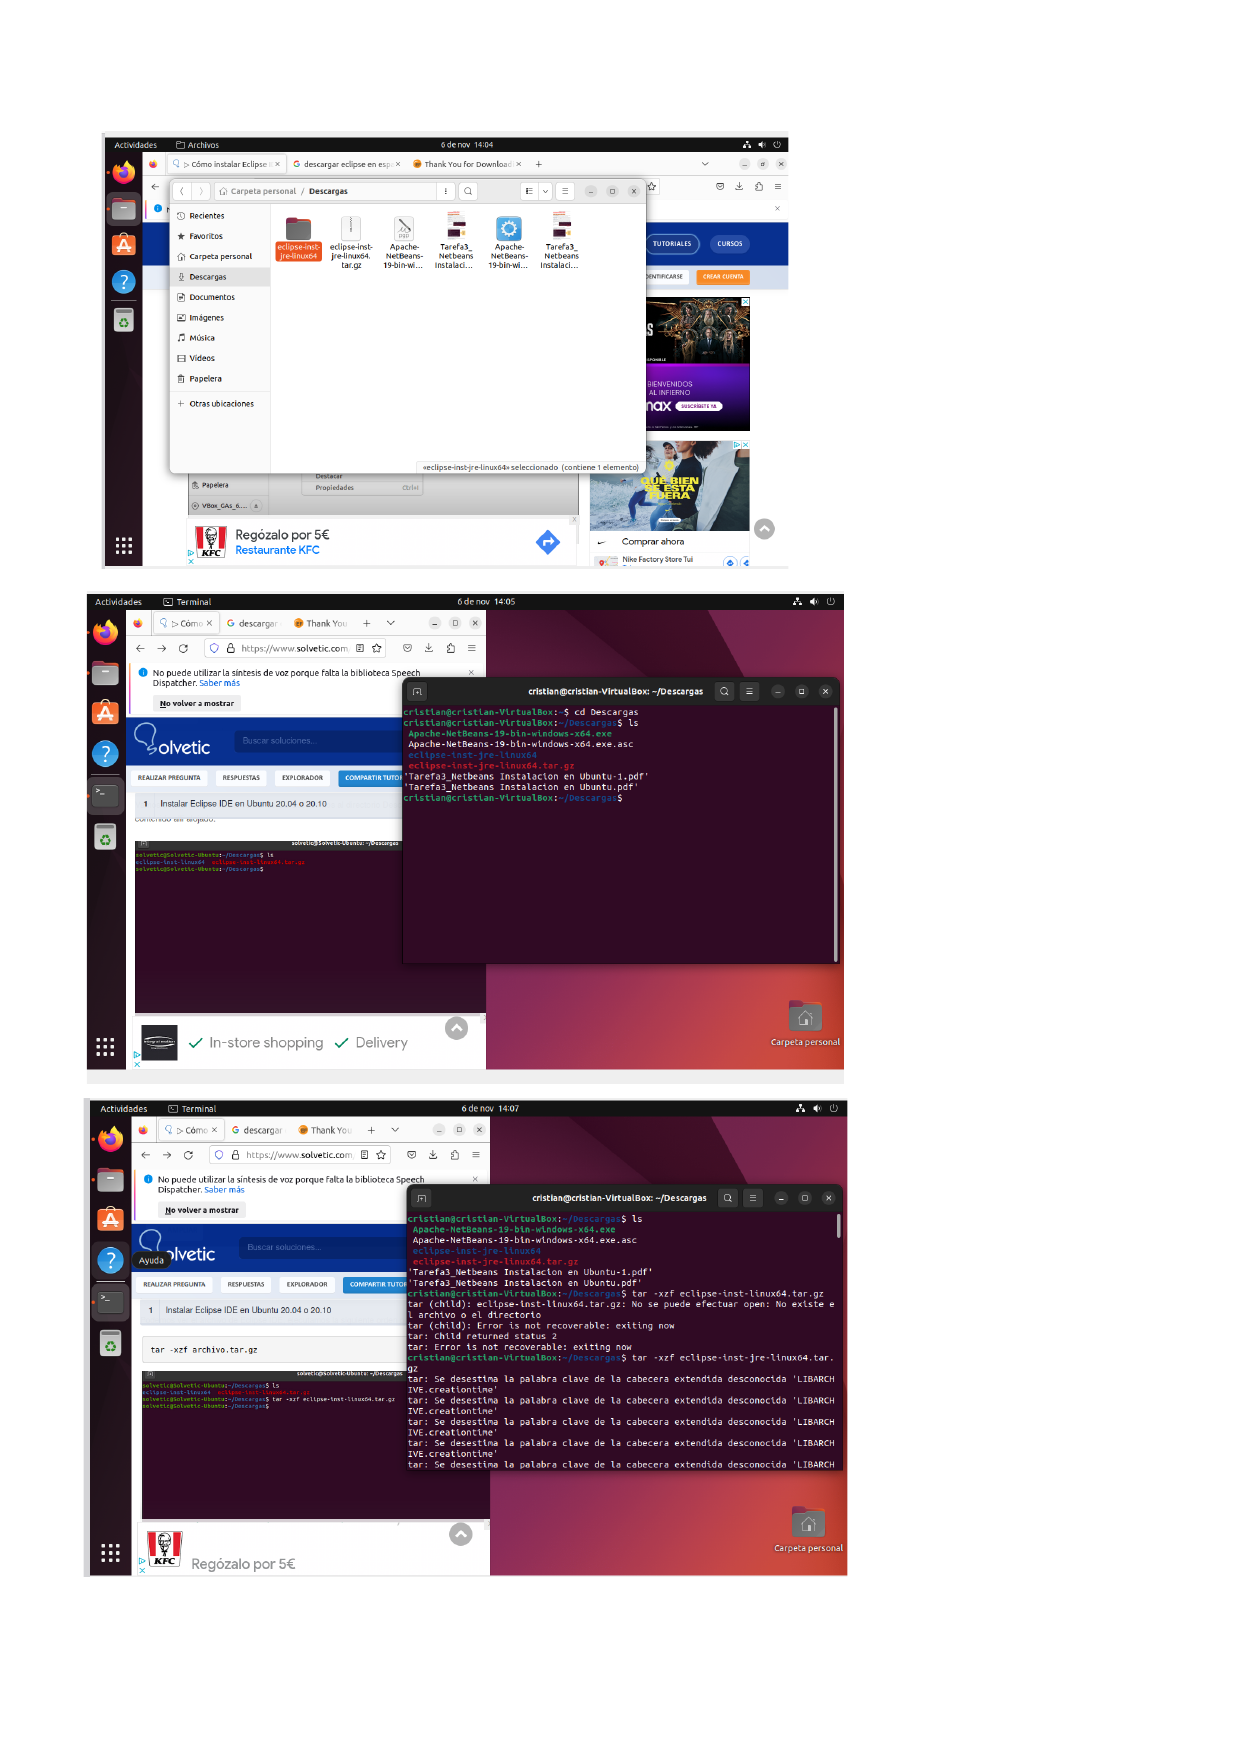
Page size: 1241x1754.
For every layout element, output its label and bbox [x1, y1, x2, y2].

picture [101, 131, 789, 569]
picture [86, 591, 844, 1084]
picture [83, 1098, 848, 1577]
